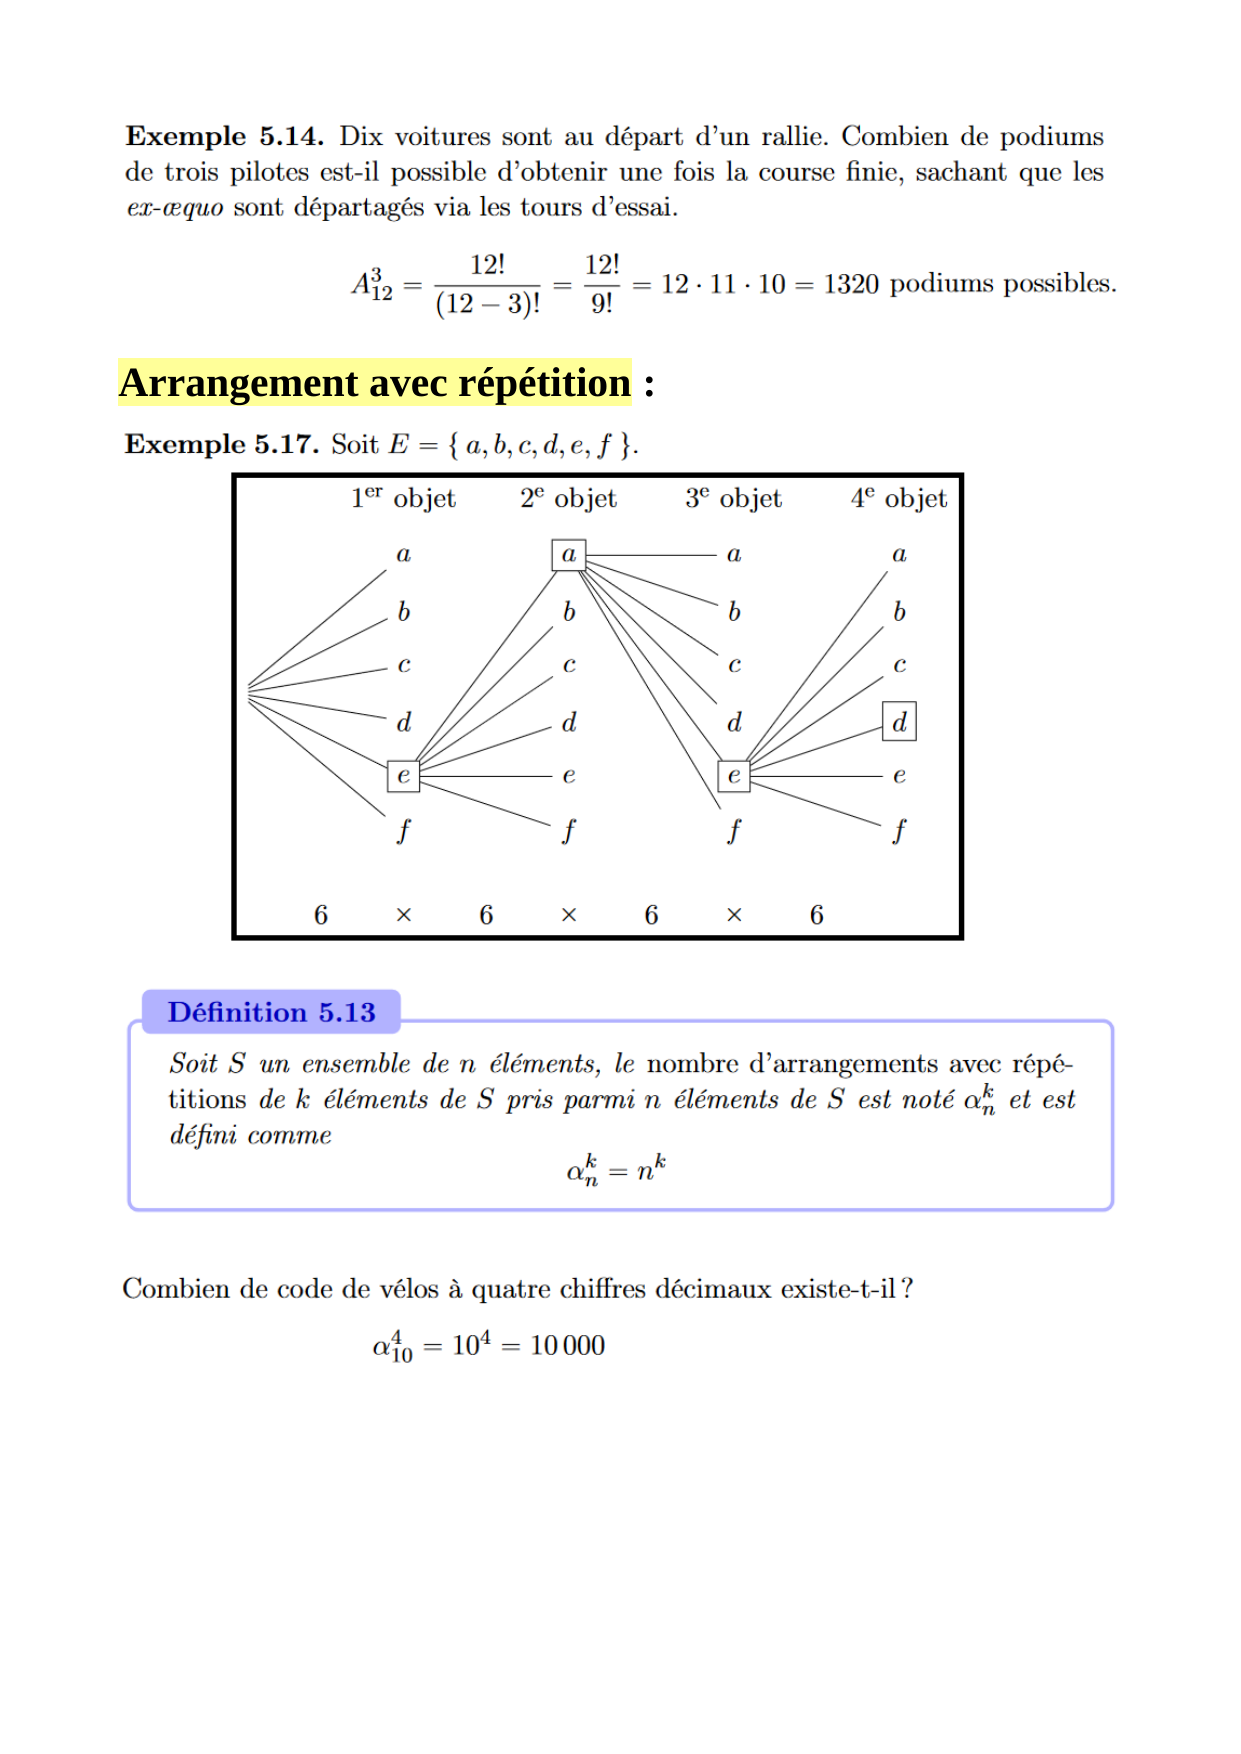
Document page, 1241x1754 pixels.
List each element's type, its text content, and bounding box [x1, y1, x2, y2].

text Arrangement avec répétition : [118, 358, 1122, 406]
